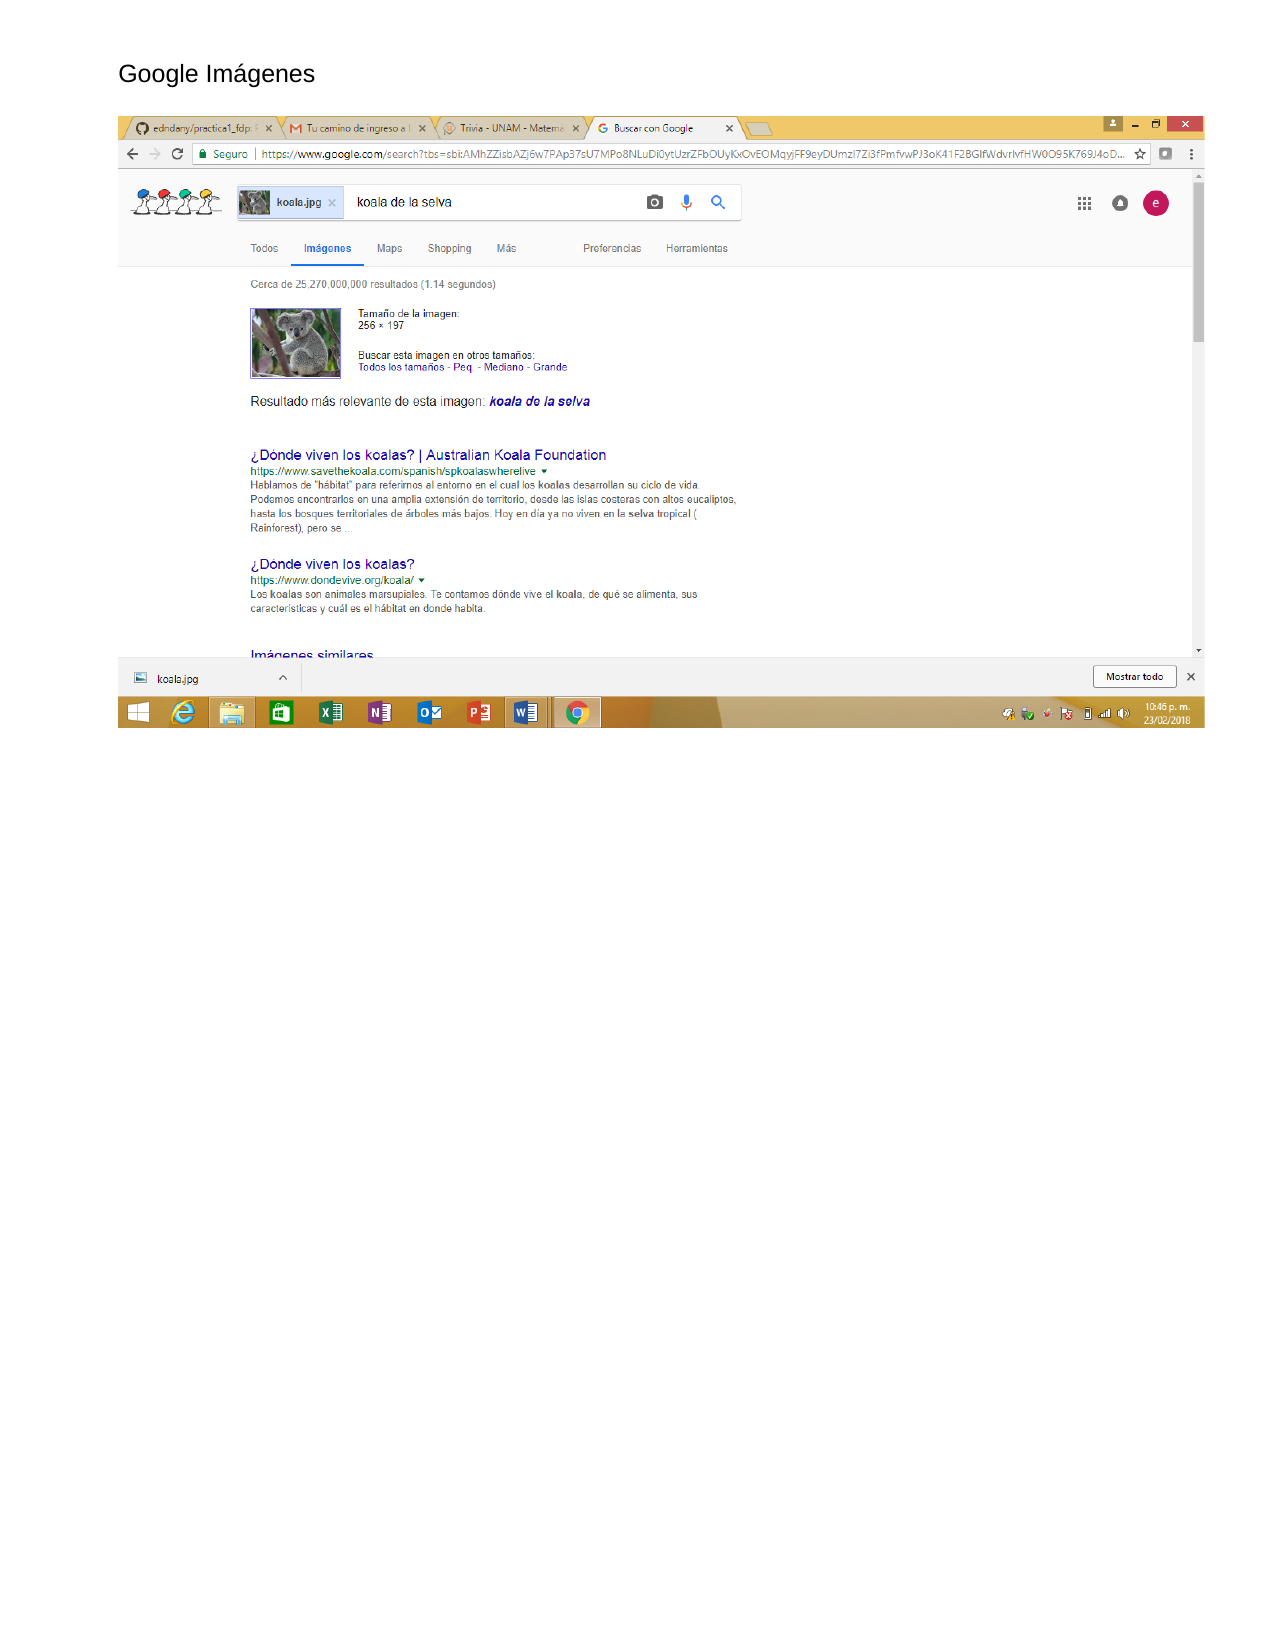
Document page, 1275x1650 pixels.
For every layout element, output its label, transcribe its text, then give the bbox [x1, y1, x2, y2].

text Google Imágenes [118, 59, 1205, 88]
